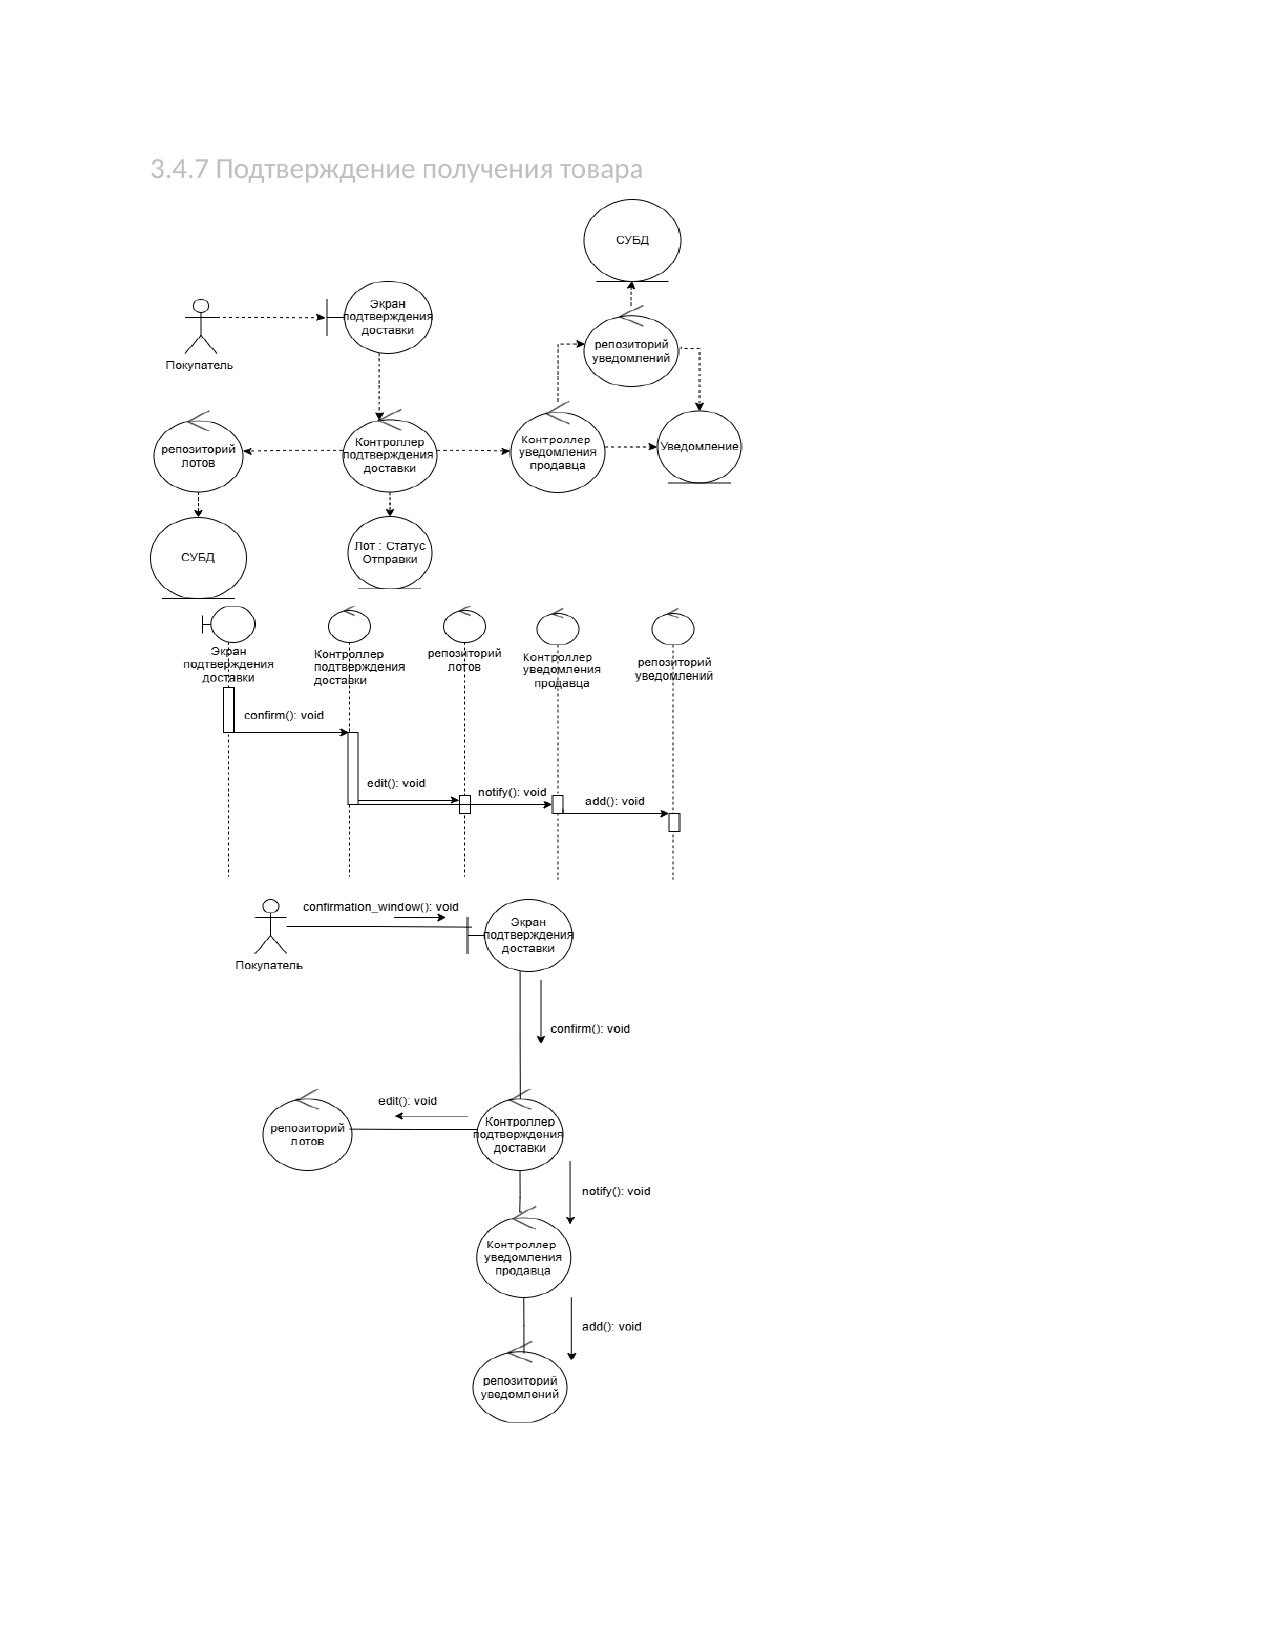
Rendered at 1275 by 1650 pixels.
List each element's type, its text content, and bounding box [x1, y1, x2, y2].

subtitle 3.4.7 Подтверждение получения товара [150, 150, 1125, 186]
